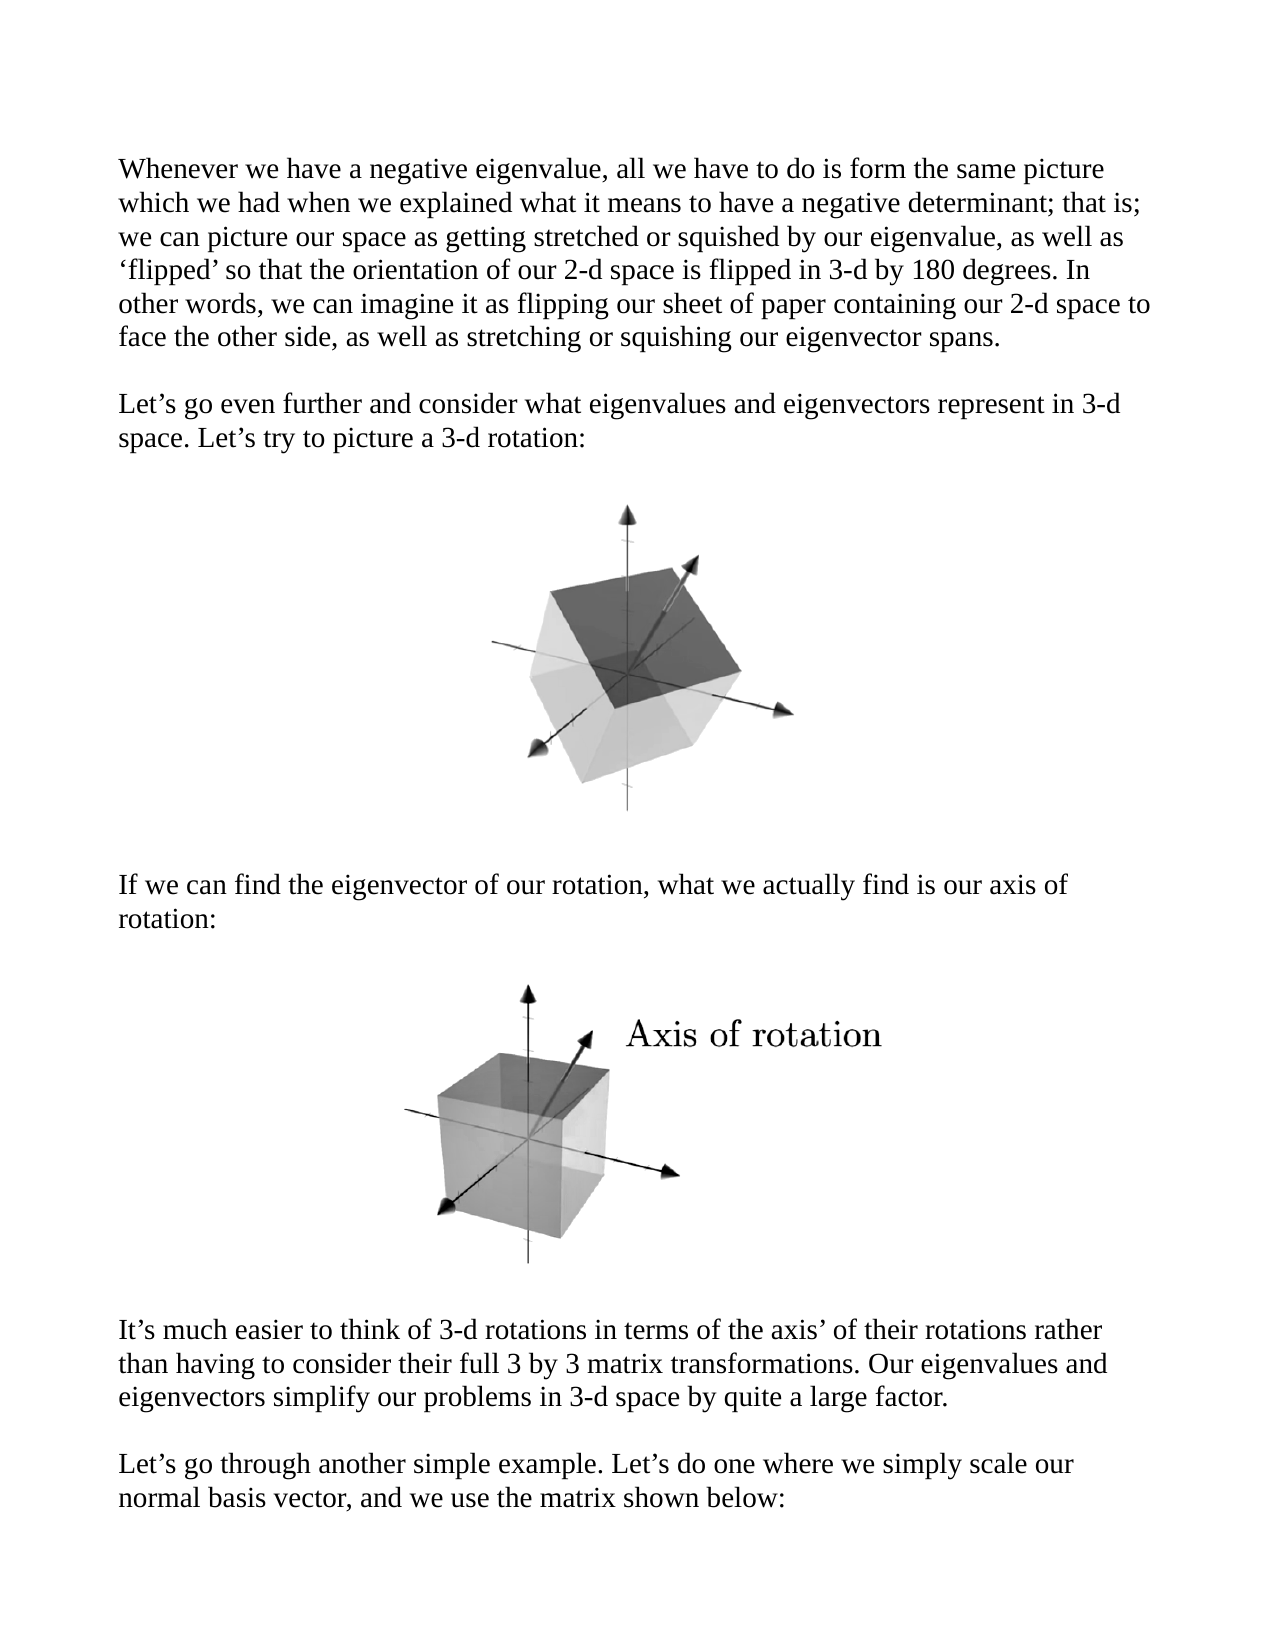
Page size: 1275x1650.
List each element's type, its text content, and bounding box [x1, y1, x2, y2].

text Let’s go through another simple example. Let’s do one where we simply scale our normal basis vector, and we use the matrix shown below: [118, 1447, 1157, 1514]
text It’s much easier to think of 3-d rotations in terms of the axis’ of their rotations rather than having to consider their full 3 by 3 matrix transformations. Our eigenvalues and eigenvectors simplify our problems in 3-d space by quite a large factor. [118, 1312, 1157, 1413]
text Whenever we have a negative eigenvalue, all we have to do is form the same picture which we had when we explained what it means to have a negative determinant; that is; we can picture our space as getting stretched or squished by our eigenvalue, as well as ‘flipped’ so that the orientation of our 2-d space is flipped in 3-d by 180 degrees. In other words, we can imagine it as flipping our sheet of paper containing our 2-d space to face the other side, as well as stretching or squishing our eigenvector spans. [118, 152, 1157, 353]
picture [446, 487, 829, 834]
picture [381, 967, 894, 1279]
text Let’s go even further and consider what eigenvalues and eigenvectors represent in 3-d space. Let’s try to picture a 3-d rotation: [118, 386, 1157, 453]
text If we can find the eigenvector of our rotation, what we actually find is our axis of rotation: [118, 867, 1157, 934]
